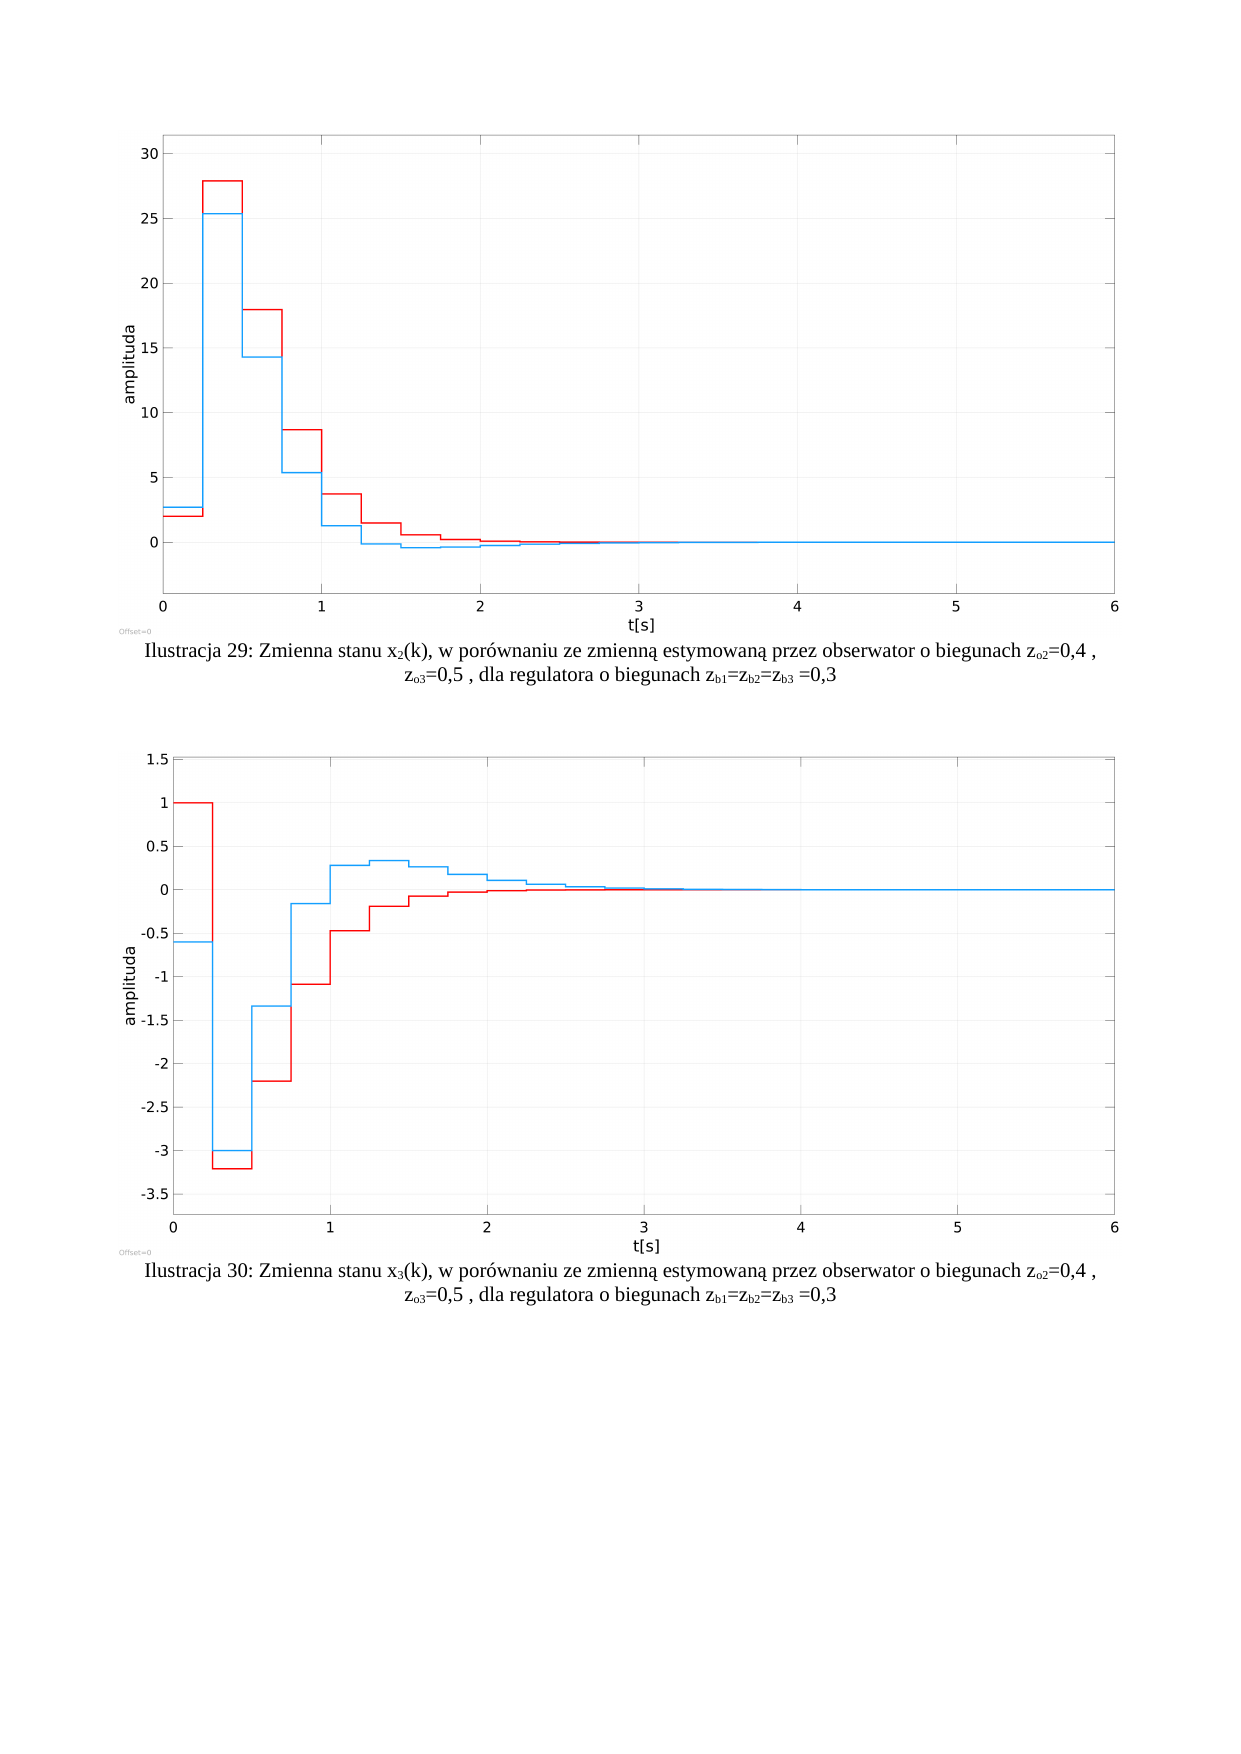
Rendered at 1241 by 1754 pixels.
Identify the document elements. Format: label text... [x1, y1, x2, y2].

text Ilustracja 29: Zmienna stanu x2(k), w porównaniu ze zmienną estymowaną przez obserwator o biegunach zo2=0,4 , zo3=0,5 , dla regulatora o biegunach zb1=zb2=zb3 =0,3 [118, 638, 1122, 686]
picture [118, 130, 1123, 638]
text Ilustracja 30: Zmienna stanu x3(k), w porównaniu ze zmienną estymowaną przez obserwator o biegunach zo2=0,4 , zo3=0,5 , dla regulatora o biegunach zb1=zb2=zb3 =0,3 [118, 1259, 1122, 1306]
picture [118, 751, 1123, 1259]
